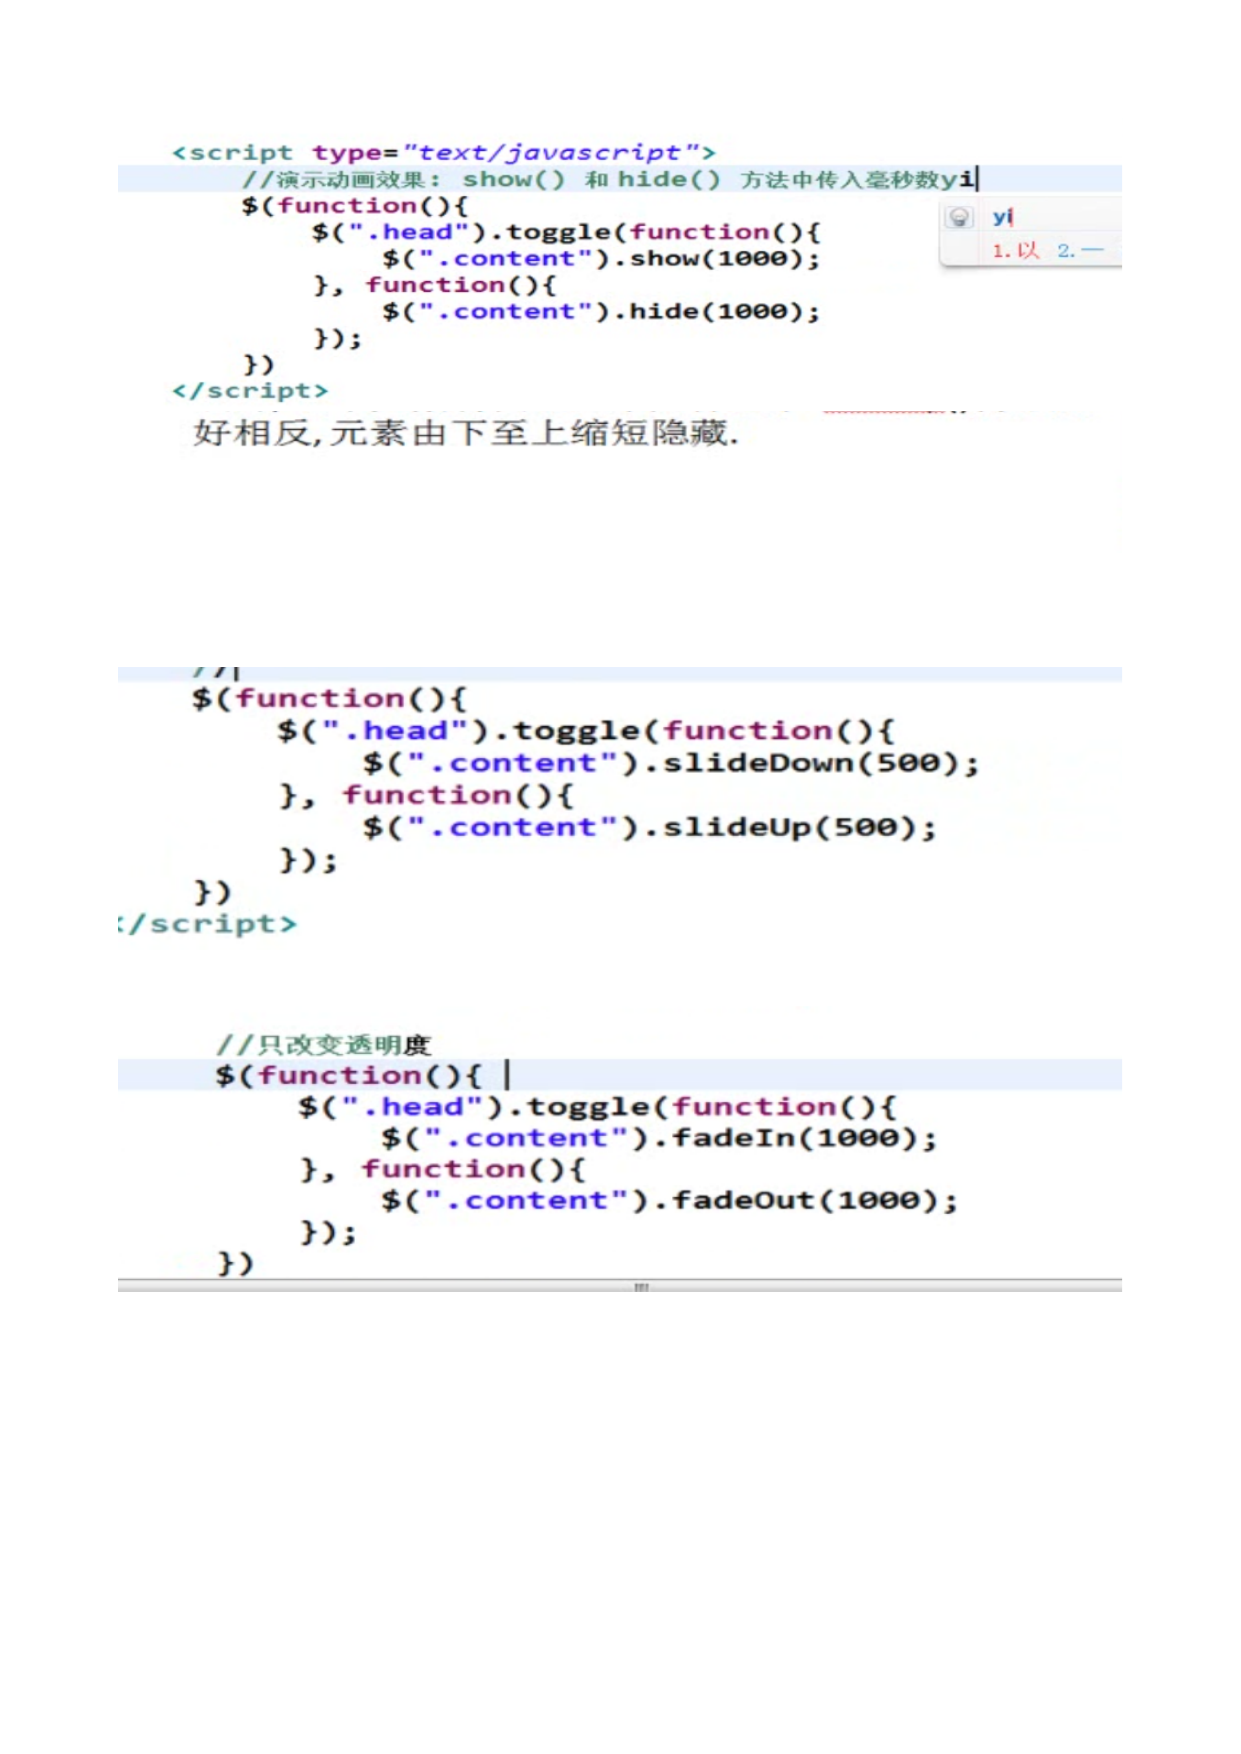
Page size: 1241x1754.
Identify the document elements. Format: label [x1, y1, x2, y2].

picture [118, 1006, 1123, 1292]
picture [118, 118, 1123, 553]
picture [118, 667, 1123, 950]
